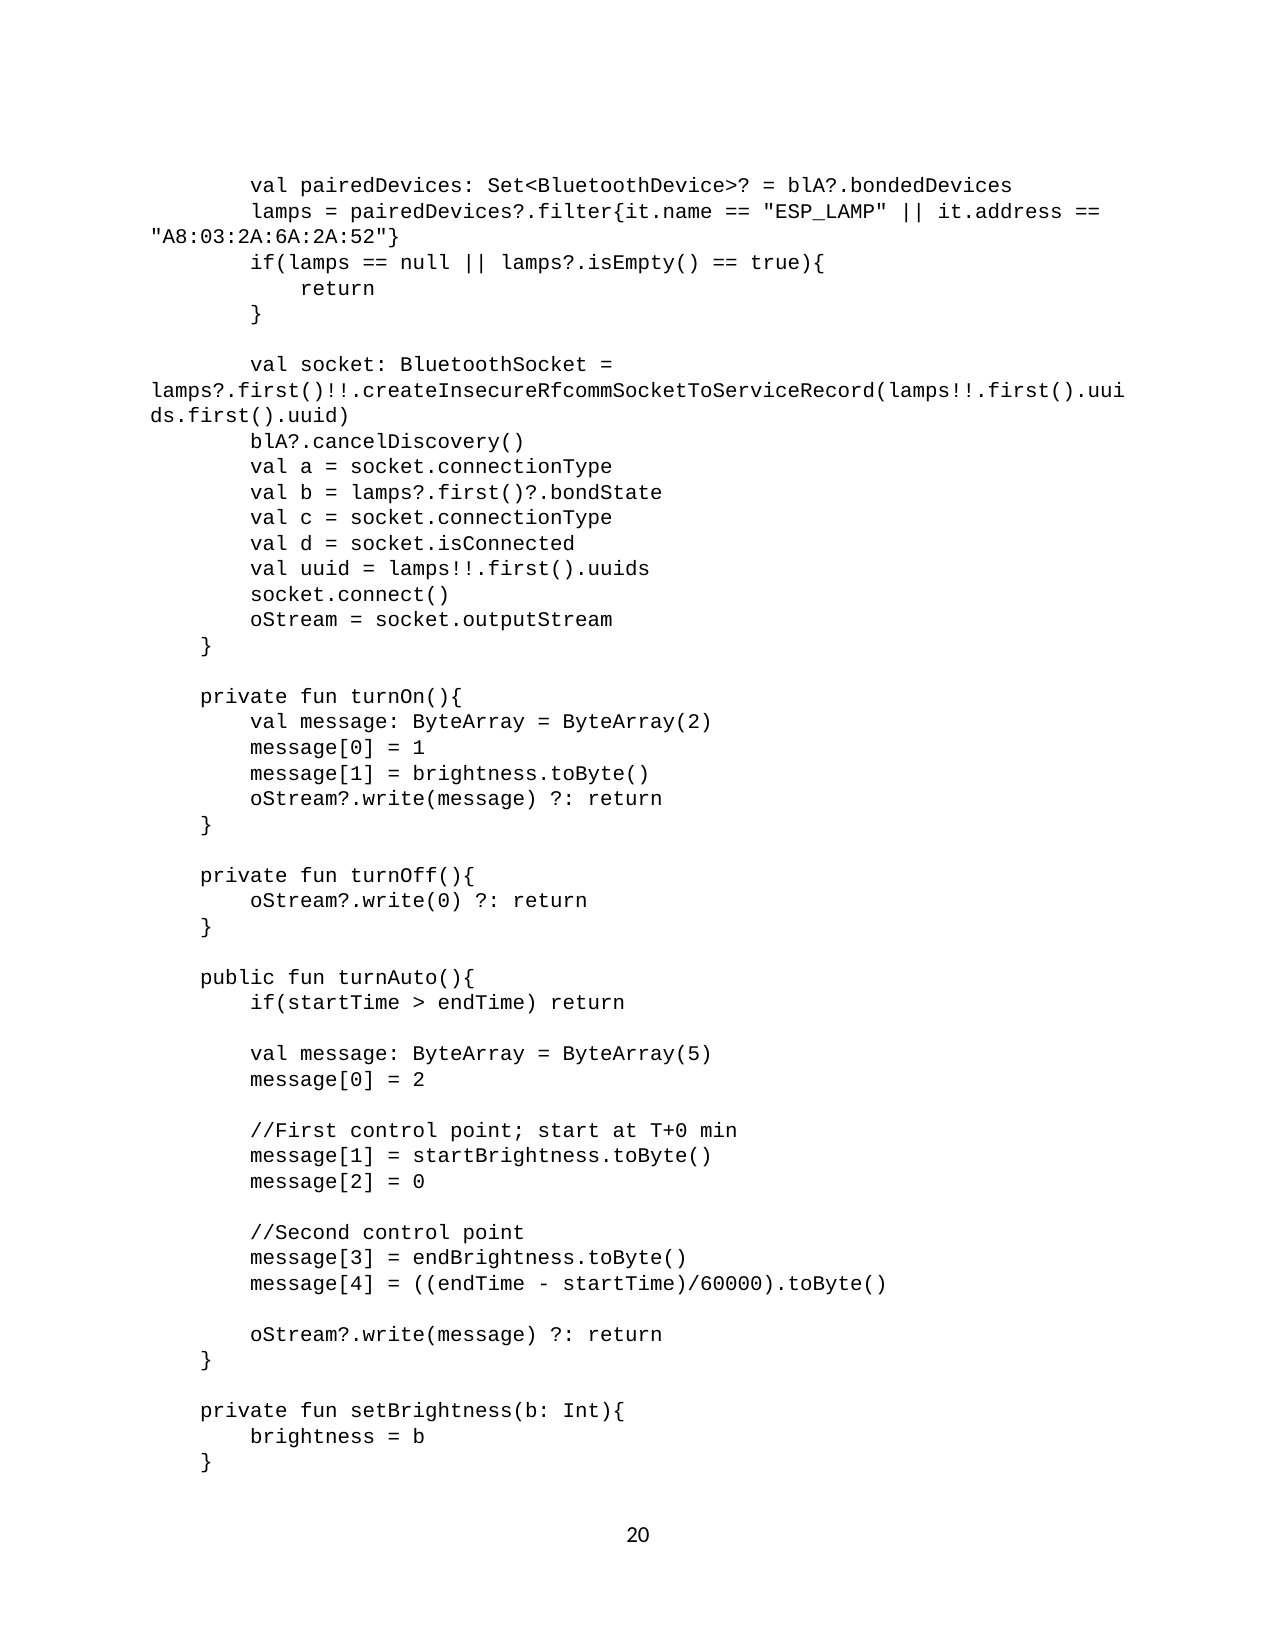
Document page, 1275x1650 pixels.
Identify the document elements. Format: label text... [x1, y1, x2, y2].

text return [150, 278, 1125, 301]
text } [150, 1349, 1125, 1373]
text val socket: BluetoothSocket = lamps?.first()!!.createInsecureRfcommSocketToServiceRecord(lamps!!.first().uuids.first().uuid) [150, 354, 1125, 429]
text oStream?.write(0) ?: return [150, 890, 1125, 914]
text val uuid = lamps!!.first().uuids [150, 558, 1125, 582]
text message[2] = 0 [150, 1171, 1125, 1194]
text val message: ByteArray = ByteArray(5) [150, 1043, 1125, 1067]
text message[1] = startBrightness.toByte() [150, 1145, 1125, 1169]
text public fun turnAuto(){ [150, 967, 1125, 990]
text message[0] = 2 [150, 1069, 1125, 1092]
text val d = socket.isConnected [150, 533, 1125, 556]
text val pairedDevices: Set<BluetoothDevice>? = blA?.bondedDevices [150, 176, 1125, 199]
text val b = lamps?.first()?.bondState [150, 482, 1125, 505]
text private fun turnOff(){ [150, 864, 1125, 888]
text if(lamps == null || lamps?.isEmpty() == true){ [150, 252, 1125, 276]
text socket.connect() [150, 584, 1125, 607]
text private fun setBrightness(b: Int){ [150, 1401, 1125, 1424]
text val a = socket.connectionType [150, 456, 1125, 480]
text val c = socket.connectionType [150, 507, 1125, 531]
text val message: ByteArray = ByteArray(2) [150, 711, 1125, 735]
text oStream?.write(message) ?: return [150, 1324, 1125, 1348]
text //First control point; start at T+0 min [150, 1120, 1125, 1143]
text } [150, 813, 1125, 837]
text } [150, 303, 1125, 327]
text oStream = socket.outputStream [150, 609, 1125, 633]
text message[3] = endBrightness.toByte() [150, 1247, 1125, 1271]
text private fun turnOn(){ [150, 686, 1125, 709]
text blA?.cancelDiscovery() [150, 431, 1125, 454]
text brightness = b [150, 1426, 1125, 1450]
text } [150, 1452, 1125, 1475]
text oStream?.write(message) ?: return [150, 788, 1125, 812]
text //Second control point [150, 1222, 1125, 1246]
text lamps = pairedDevices?.filter{it.name == "ESP_LAMP" || it.address == "A8:03:2A:6A:2A:52"} [150, 201, 1125, 250]
text message[0] = 1 [150, 737, 1125, 761]
text if(startTime > endTime) return [150, 992, 1125, 1016]
text message[1] = brightness.toByte() [150, 762, 1125, 786]
text message[4] = ((endTime - startTime)/60000).toByte() [150, 1273, 1125, 1297]
text } [150, 635, 1125, 658]
text } [150, 916, 1125, 939]
